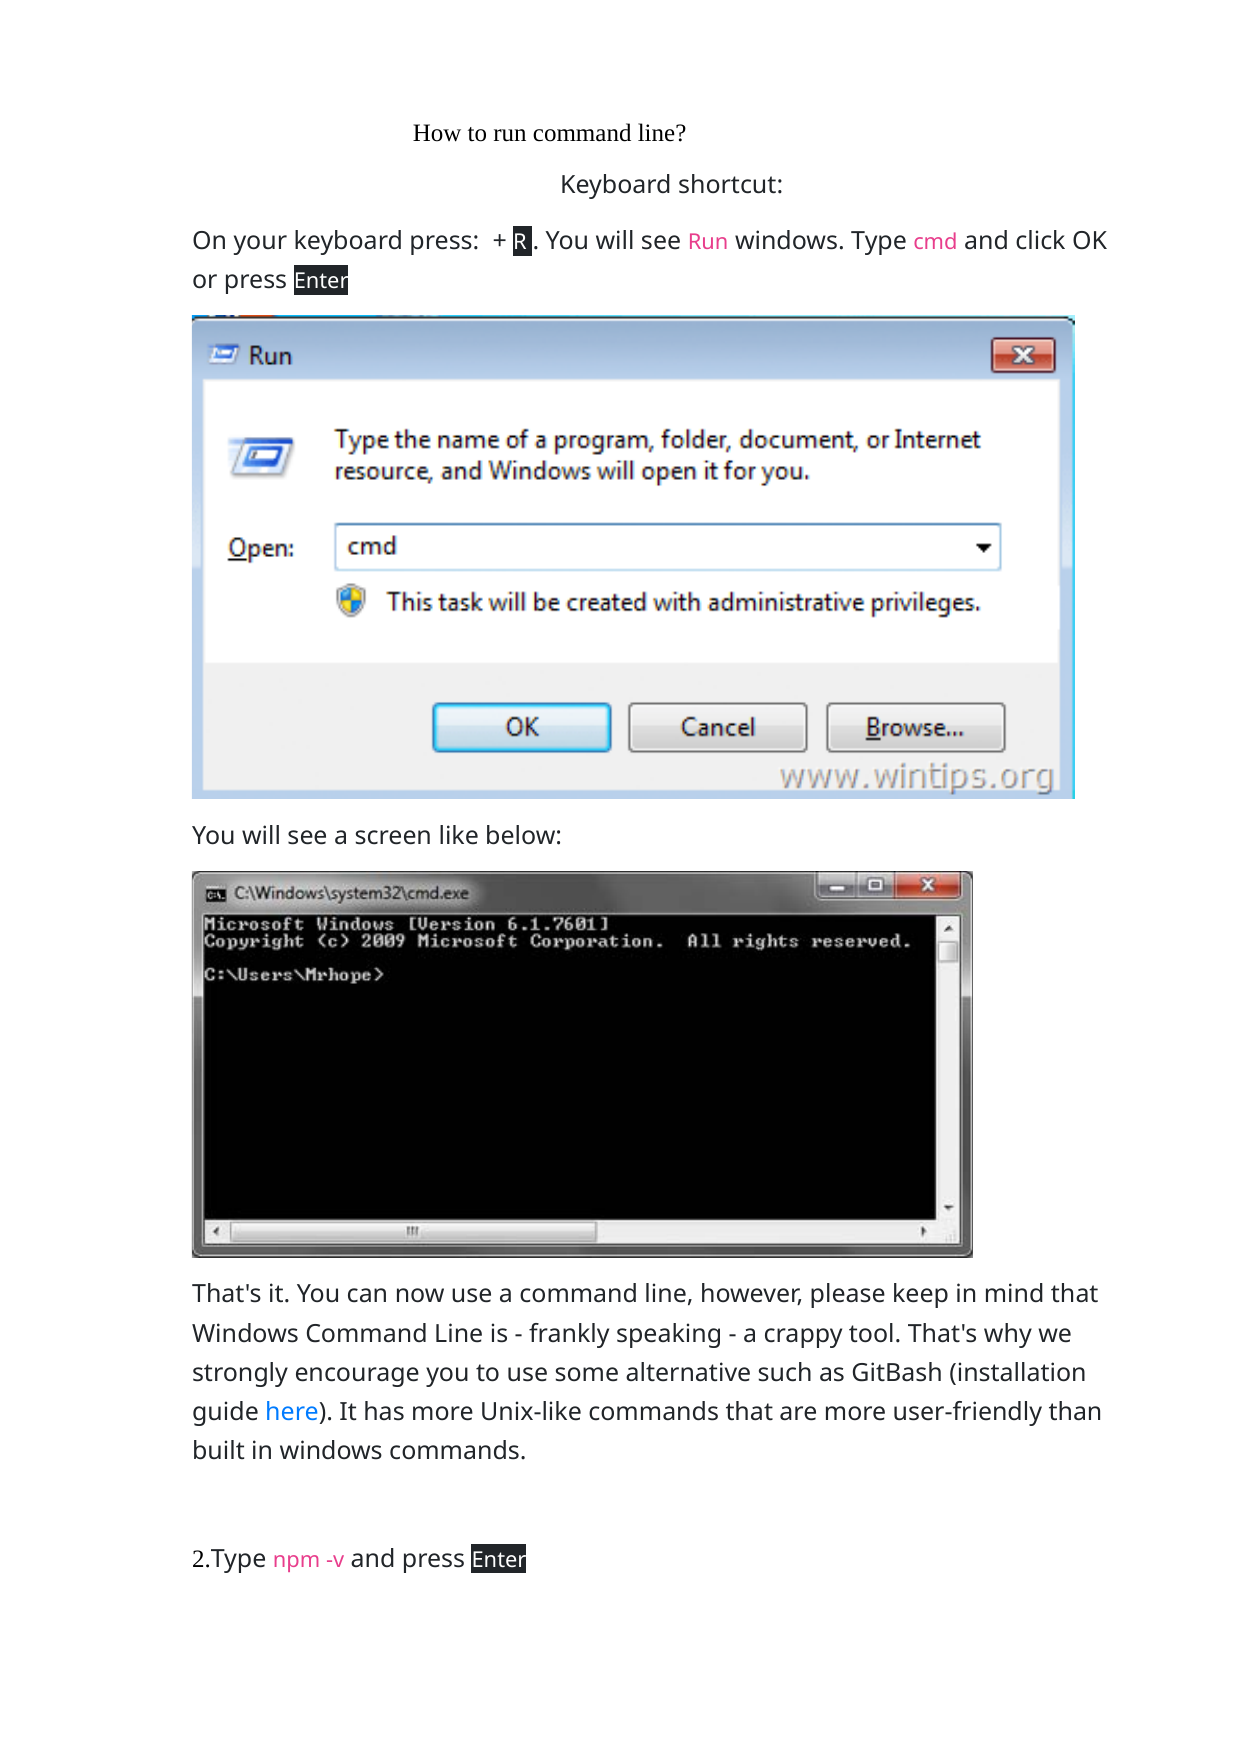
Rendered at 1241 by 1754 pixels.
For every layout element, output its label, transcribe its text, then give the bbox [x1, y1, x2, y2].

picture [191, 315, 1075, 799]
subtitle Keyboard shortcut: [531, 167, 1122, 201]
picture [191, 871, 973, 1258]
subtitle How to run command line? [383, 118, 1122, 147]
list On your keyboard press: + R . You will see Run windows. Type cmd and click OK or press Enter [118, 223, 1122, 296]
list You will see a screen like below: [118, 818, 1122, 852]
list That's it. You can now use a command line, however, please keep in mind that Windows Command Line is - frankly speaking - a crappy tool. That's why we strongly encourage you to use some alternative such as GitBash (installation guide here). It has more Unix-like commands that are more user-friendly than built in windows commands. [118, 1276, 1122, 1467]
list Type npm -v and press Enter [118, 1540, 1122, 1574]
